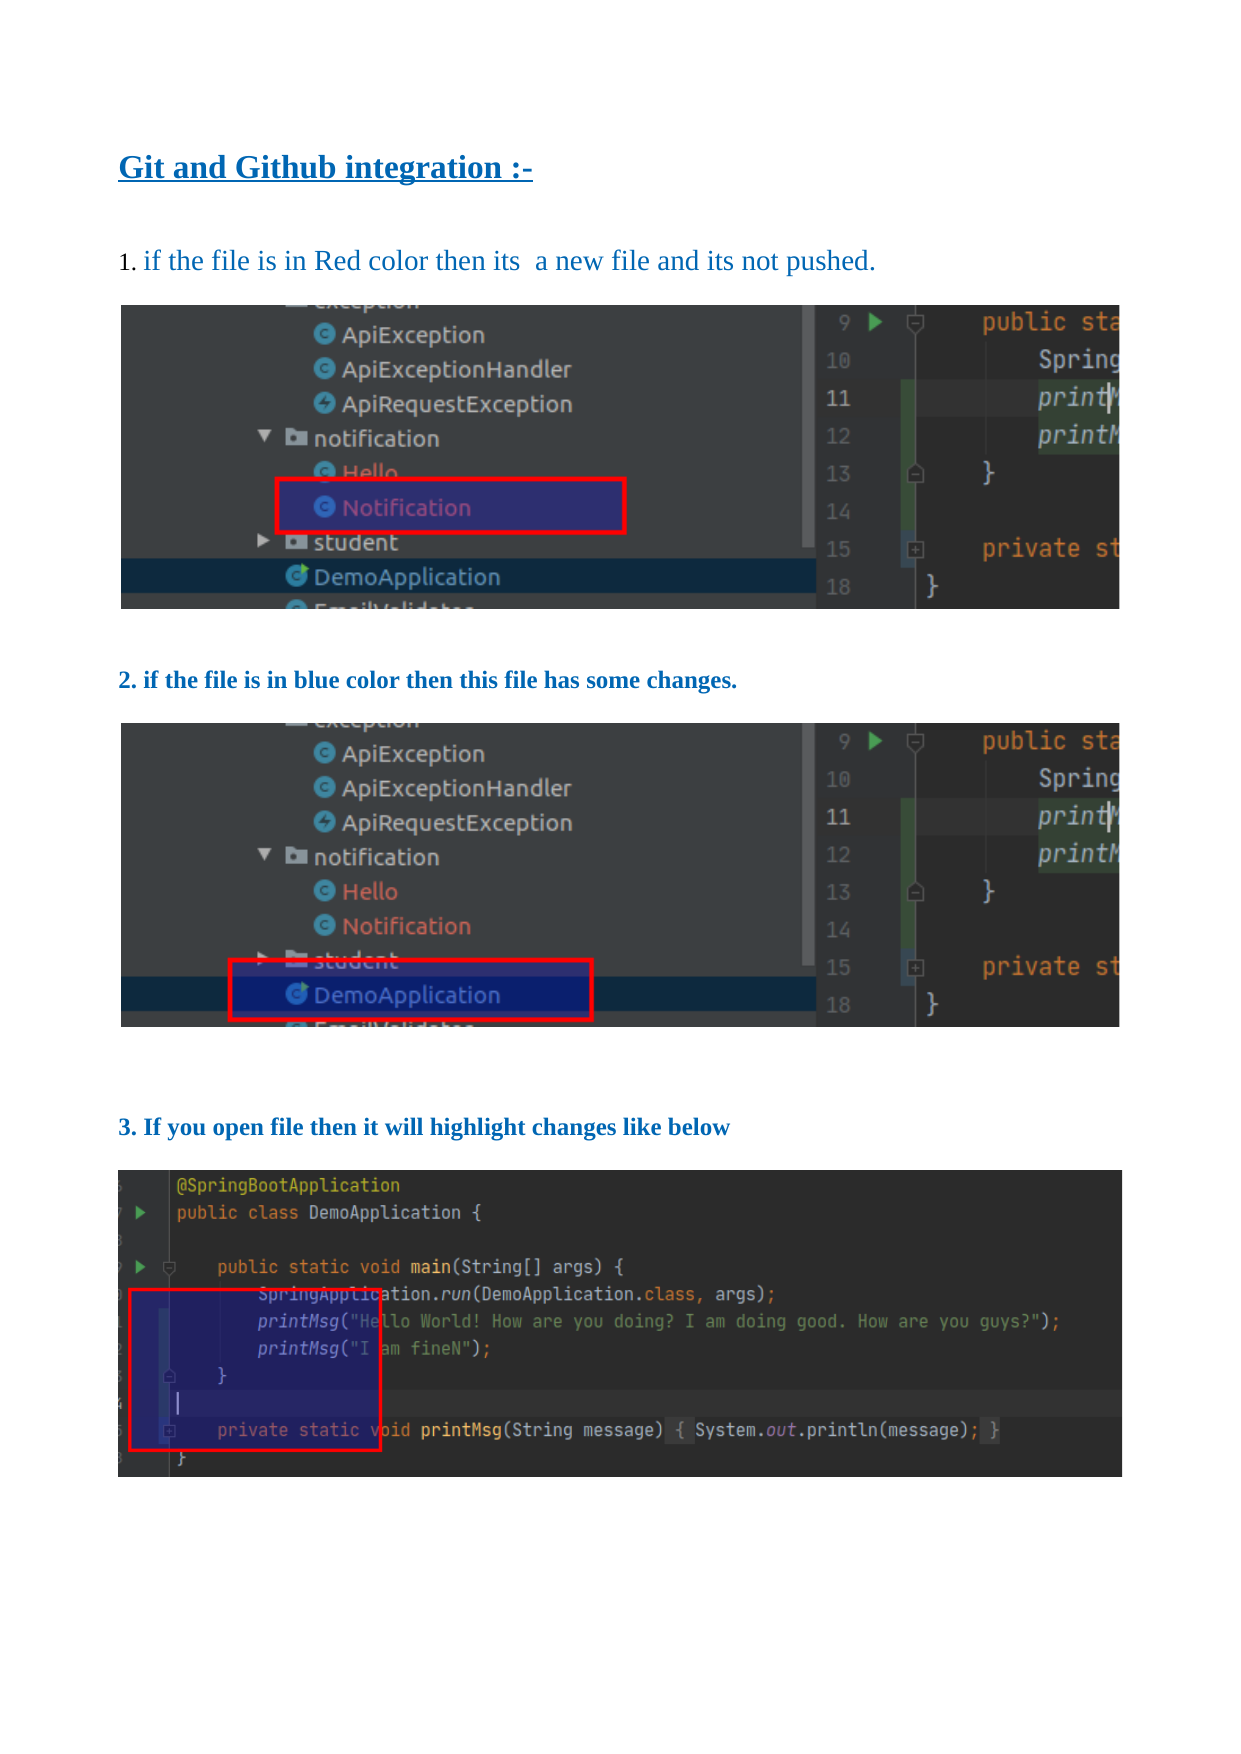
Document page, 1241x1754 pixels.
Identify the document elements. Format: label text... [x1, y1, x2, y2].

text Git and Github integration :- [118, 147, 1122, 185]
picture [118, 1170, 1123, 1477]
text 3. If you open file then it will highlight changes like below [118, 1112, 1122, 1141]
picture [121, 305, 1120, 609]
text 1. if the file is in Red color then its a new file and its not pushed. [118, 243, 1122, 276]
picture [121, 723, 1120, 1027]
text 2. if the file is in blue color then this file has some changes. [118, 666, 1122, 694]
